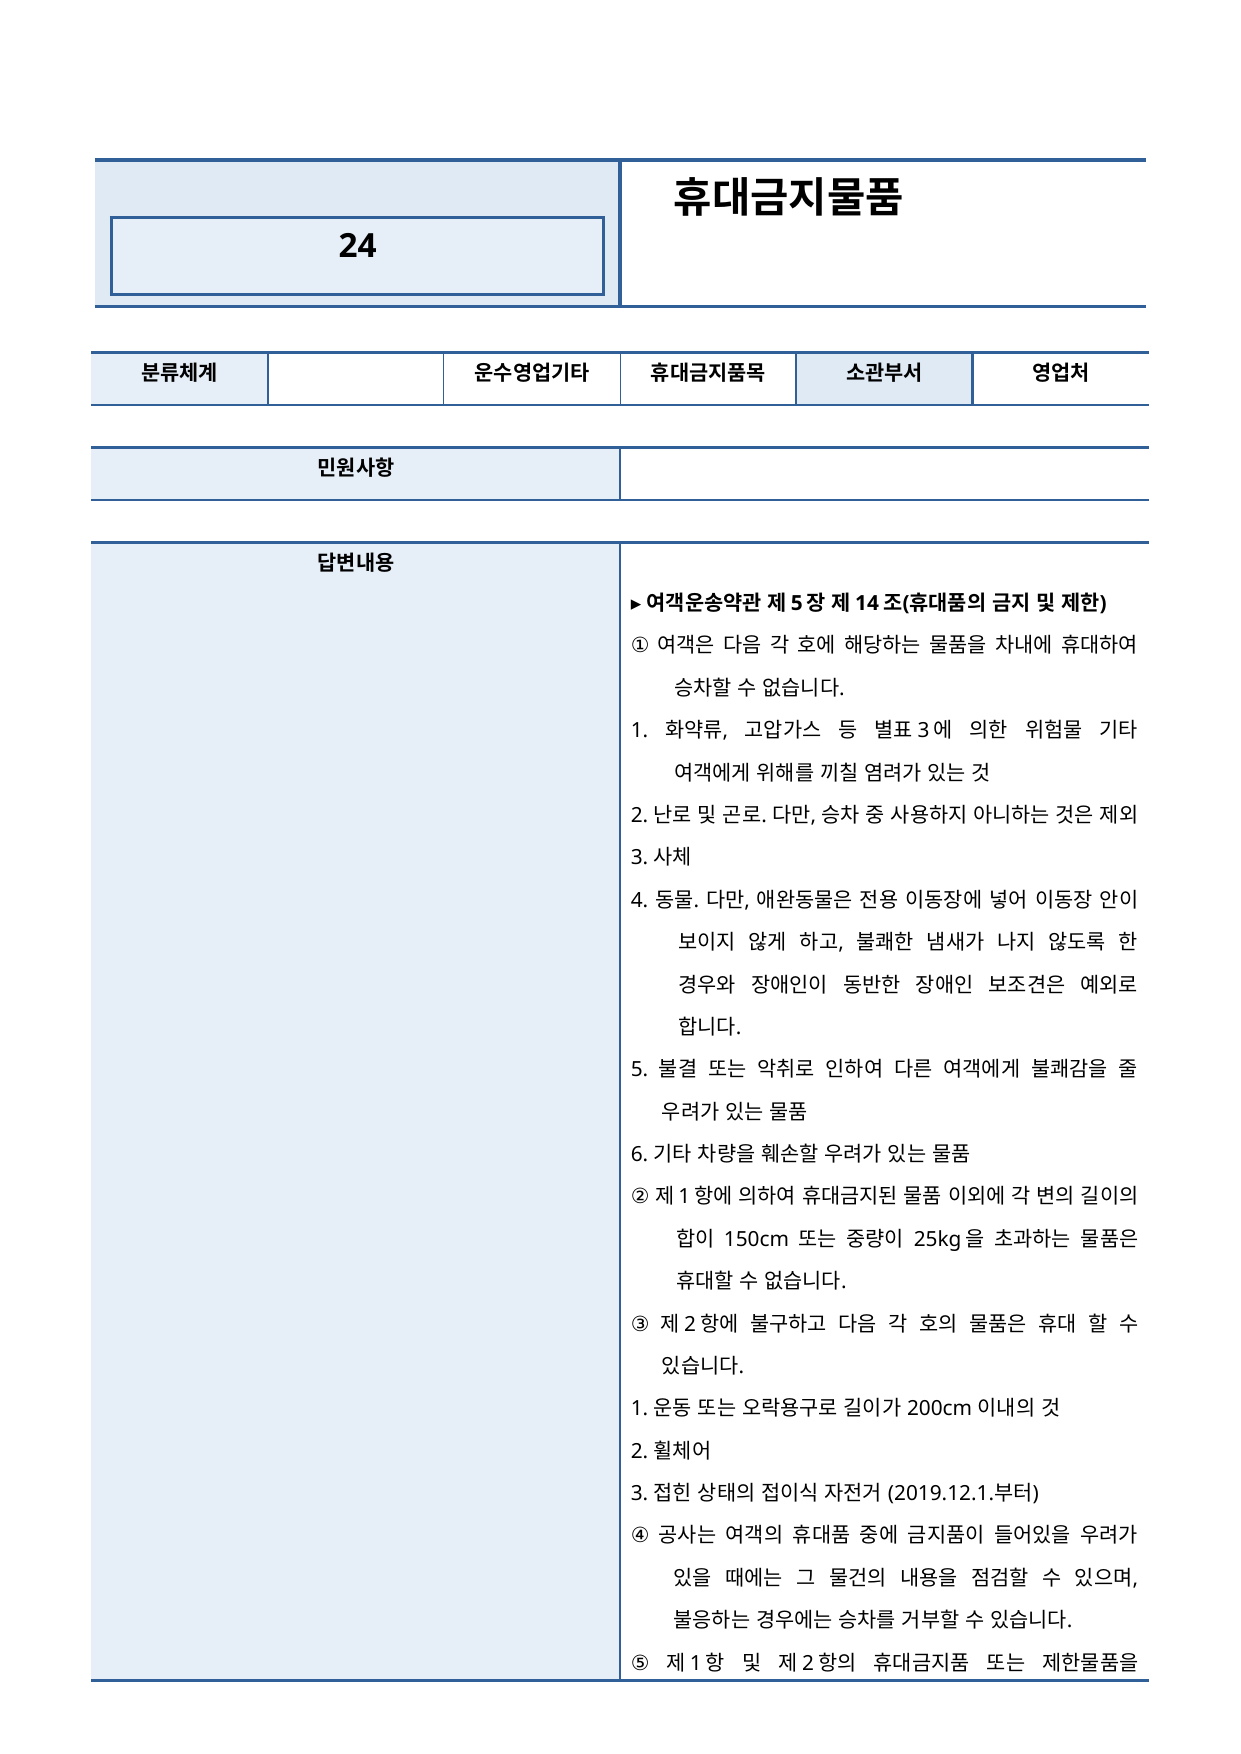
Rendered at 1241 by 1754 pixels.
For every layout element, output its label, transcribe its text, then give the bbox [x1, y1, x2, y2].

table_header 답변내용 [91, 544, 619, 1679]
table_header [269, 354, 443, 404]
table_header 운수영업기타 [444, 354, 620, 404]
table_header 분류체계 [91, 354, 267, 404]
table_header 영업처 [974, 354, 1149, 404]
table_header [95, 162, 618, 305]
table_header 소관부서 [797, 354, 971, 404]
table_header [621, 449, 1149, 499]
table_header ▸ 여객운송약관 제5장 제14조(휴대품의 금지 및 제한) ① 여객은 다음 각 호에 해당하는 물품을 차내에 휴대하여 승차할 수 없습니다. 1. 화약류, 고압가스 등 별표3에 의한 위험물 기타 여객에게 위해를 끼칠 염려가 있는 것 2. 난로 및 곤로. 다만, 승차 중 사용하지 아니하는 것은 제외 3. 사체 4. 동물. 다만, 애완동물은 전용 이동장에 넣어 이동장 안이 보이지 않게 하고, 불쾌한 냄새가 나지 않도록 한 경우와 장애인이 동반한 장애인 보조견은 예외로 합니다. 5. 불결 또는 악취로 인하여 다른 여객에게 불쾌감을 줄 우려가 있는 물품 6. 기타 차량을 훼손할 우려가 있는 물품 ② 제1항에 의하여 휴대금지된 물품 이외에 각 변의 길이의 합이 150cm 또는 중량이 25kg을 초과하는 물품은 휴대할 수 없습니다. ③ 제2항에 불구하고 다음 각 호의 물품은 휴대 할 수 있습니다. 1. 운동 또는 오락용구로 길이가 200cm 이내의 것 2. 휠체어 3. 접힌 상태의 접이식 자전거 (2019.12.1.부터) ④ 공사는 여객의 휴대품 중에 금지품이 들어있을 우려가 있을 때에는 그 물건의 내용을 점검할 수 있으며, 불응하는 경우에는 승차를 거부할 수 있습니다. ⑤ 제1항 및 제2항의 휴대금지품 또는 제한물품을 [621, 544, 1149, 1679]
table_header 24 [113, 219, 602, 293]
table_header 휴대금지품목 [621, 354, 795, 404]
table_header 휴대금지물품 [622, 162, 1146, 305]
table_header 민원사항 [91, 449, 619, 499]
